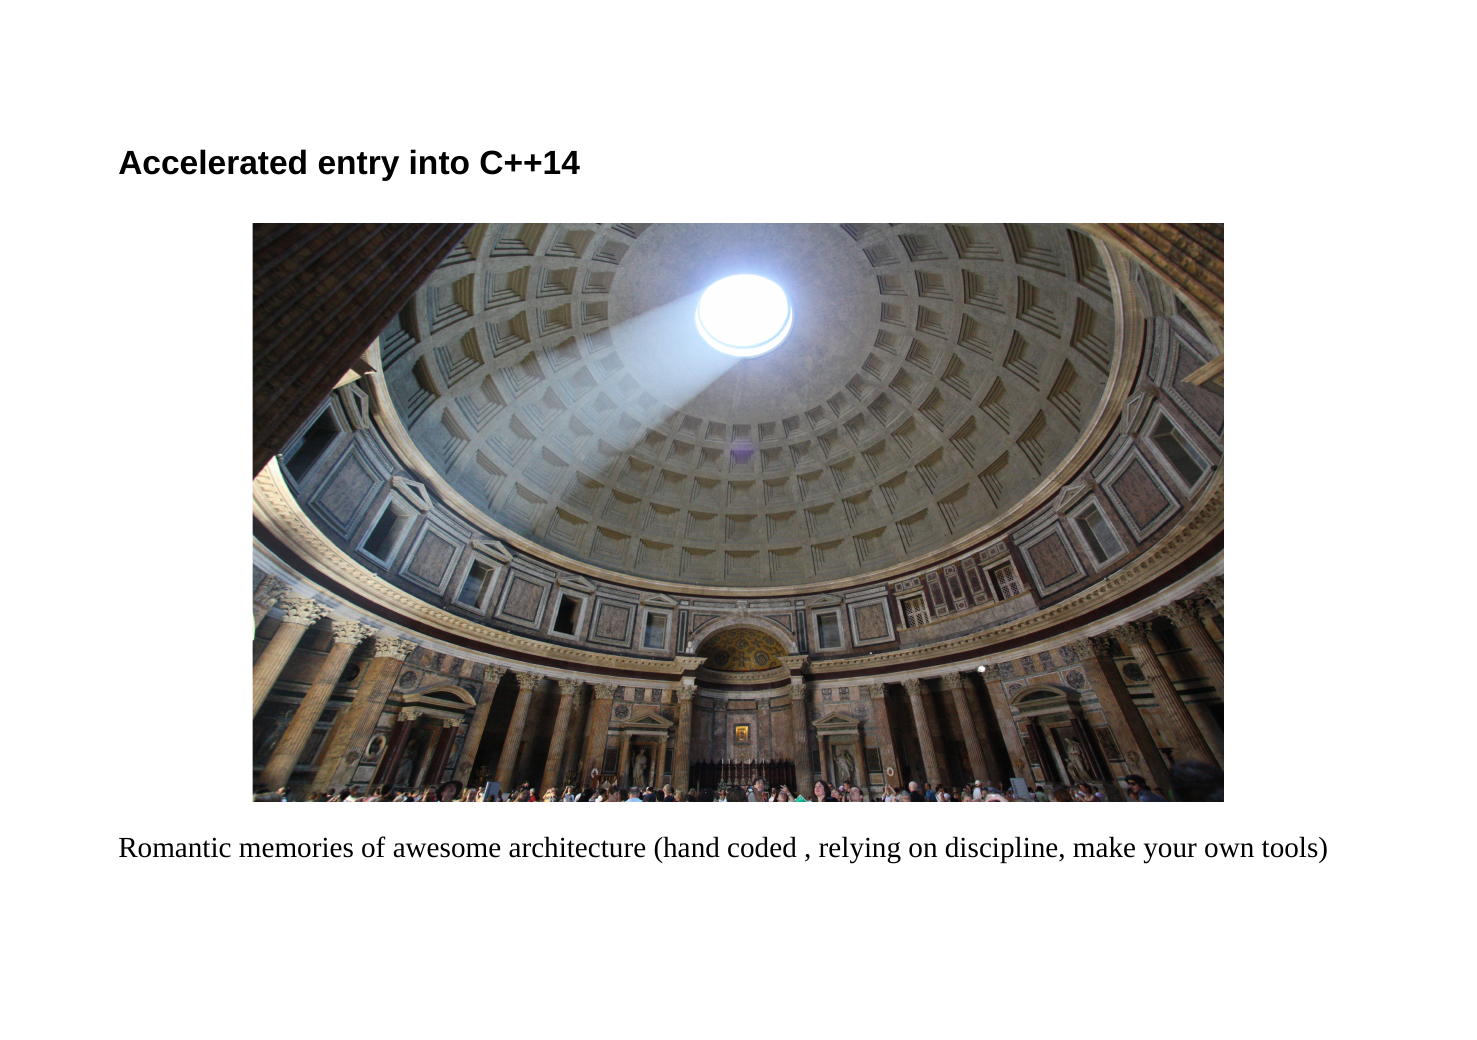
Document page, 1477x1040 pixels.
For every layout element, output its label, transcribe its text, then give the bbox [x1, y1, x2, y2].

subtitle Accelerated entry into C++14 [118, 143, 1358, 182]
text Romantic memories of awesome architecture (hand coded , relying on discipline, make your own tools) [118, 831, 1358, 864]
picture [252, 223, 1224, 802]
